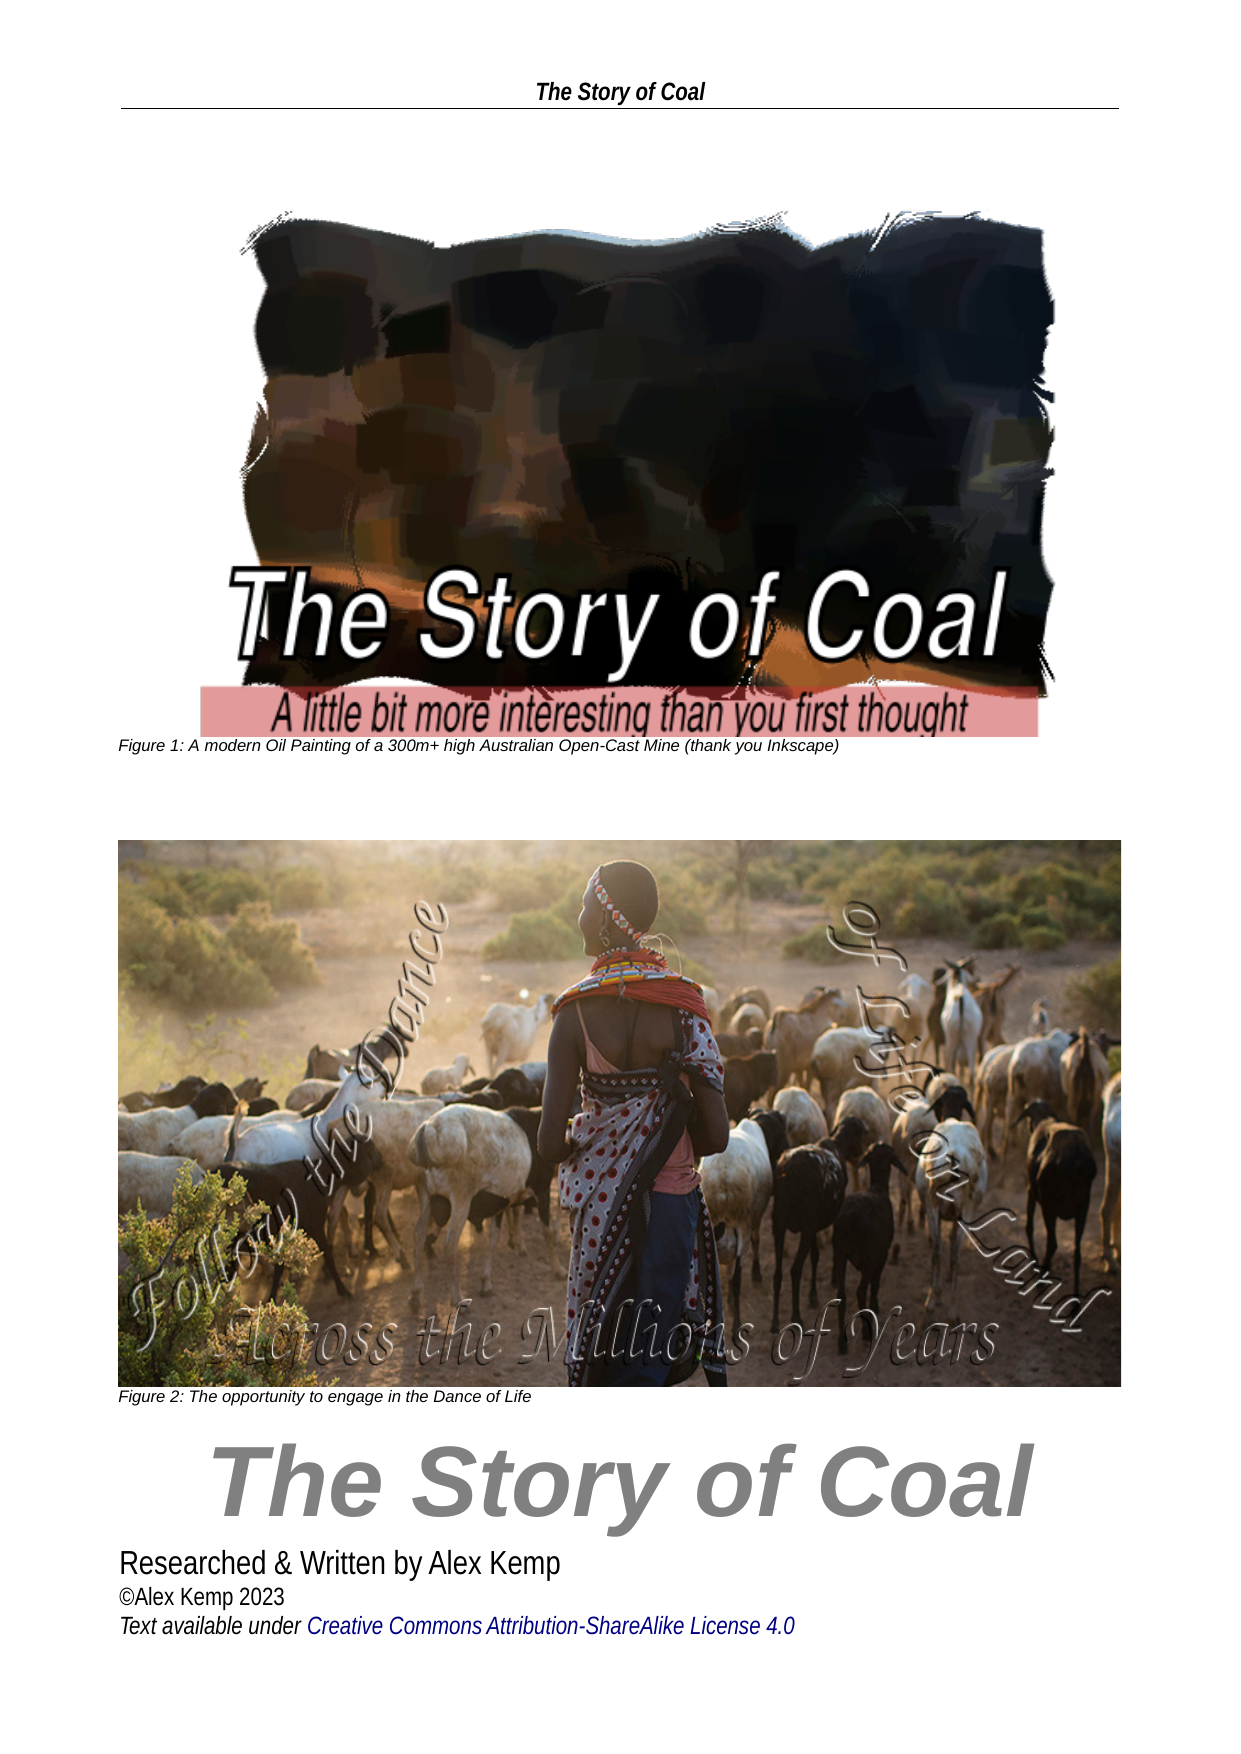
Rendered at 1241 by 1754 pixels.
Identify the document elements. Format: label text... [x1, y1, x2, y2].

picture [118, 840, 1122, 1387]
picture [118, 139, 1123, 737]
text Figure 2: The opportunity to engage in the Dance of Life [118, 1387, 1121, 1406]
text Figure 1: A modern Oil Painting of a 300m+ high Australian Open-Cast Mine (thank you Inkscape) [118, 737, 1122, 755]
